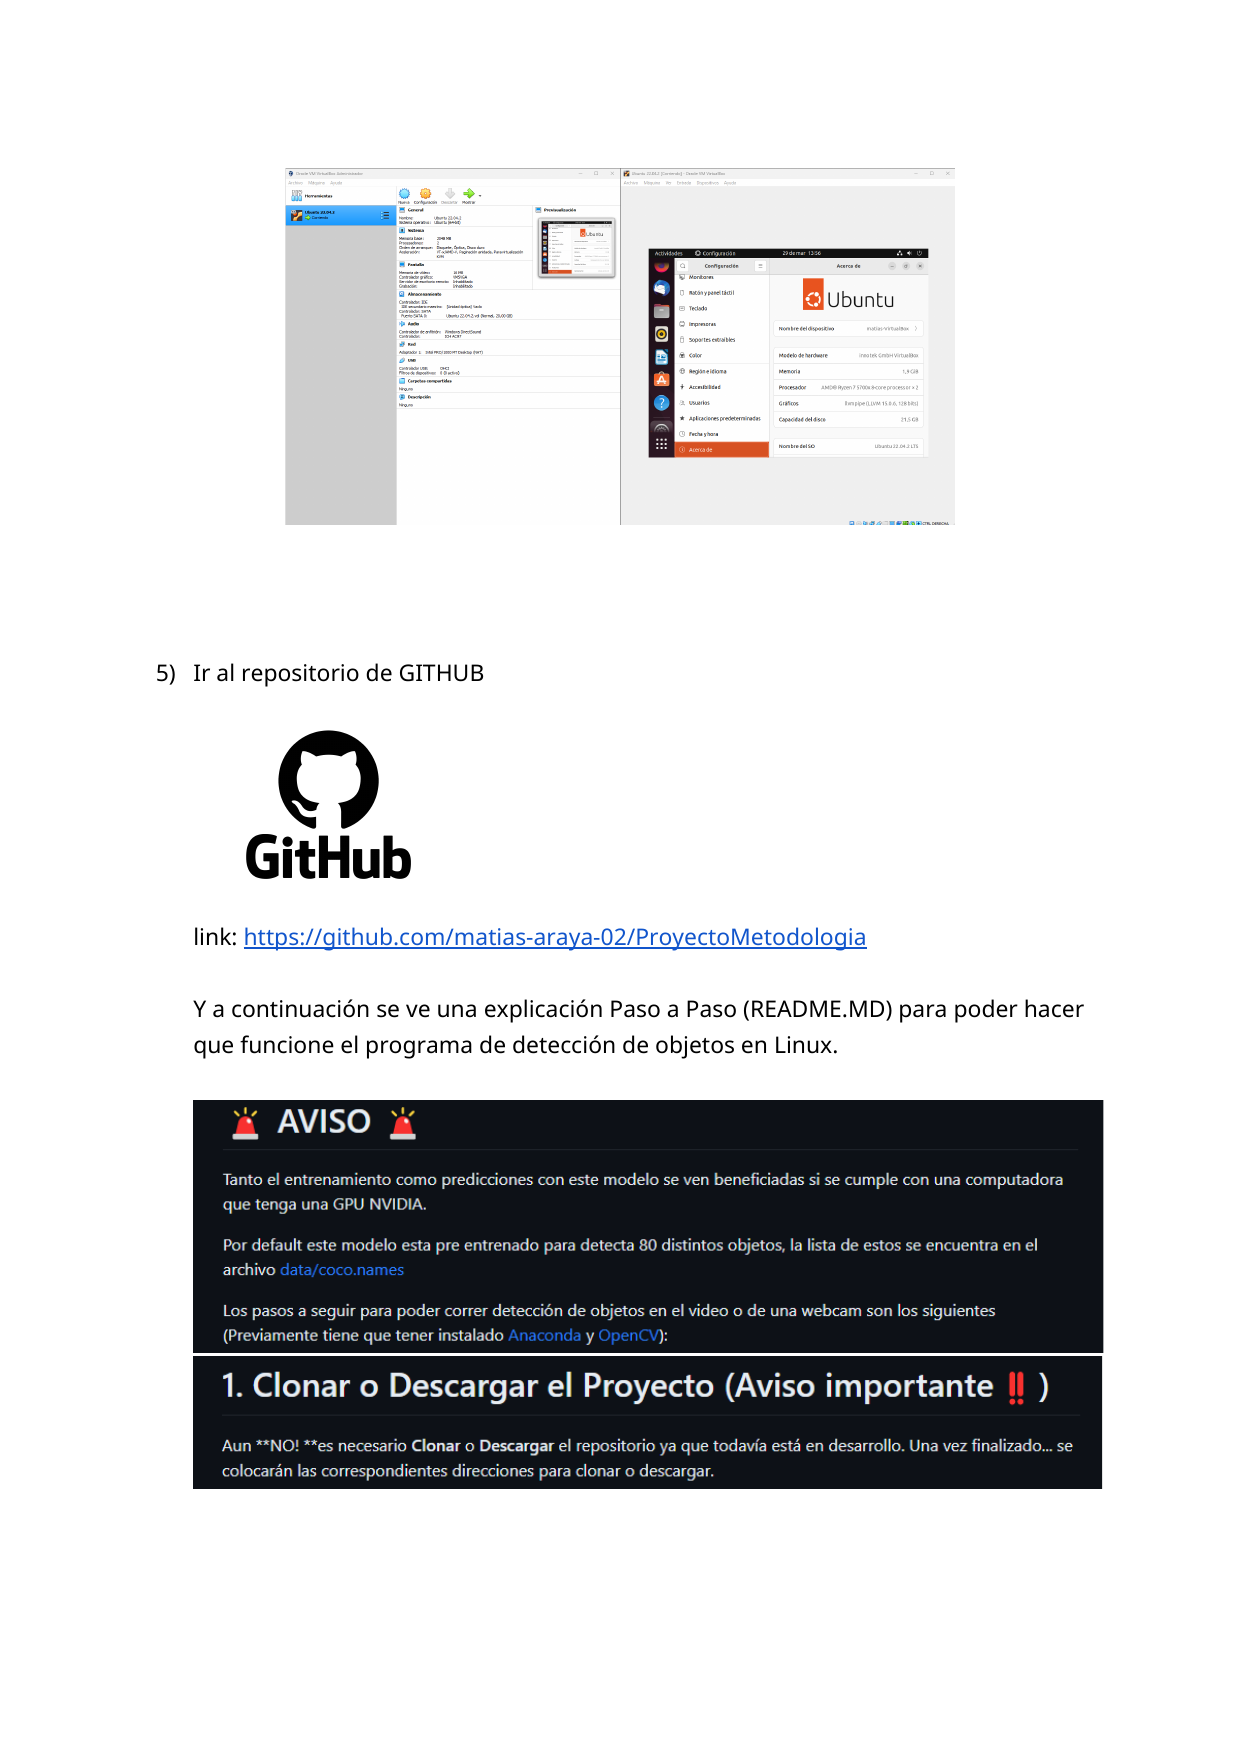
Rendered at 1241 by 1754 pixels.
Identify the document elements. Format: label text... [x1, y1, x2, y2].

picture [193, 1356, 1103, 1489]
text Y a continuación se ve una explicación Paso a Paso (README.MD) para poder hacer que funcione el programa de detección de objetos en Linux. [193, 993, 1122, 1060]
picture [193, 1100, 1104, 1353]
picture [285, 168, 955, 525]
list Ir al repositorio de GITHUB [156, 657, 1122, 688]
text link: https://github.com/matias-araya-02/ProyectoMetodologia [193, 921, 1122, 952]
picture [193, 728, 464, 881]
